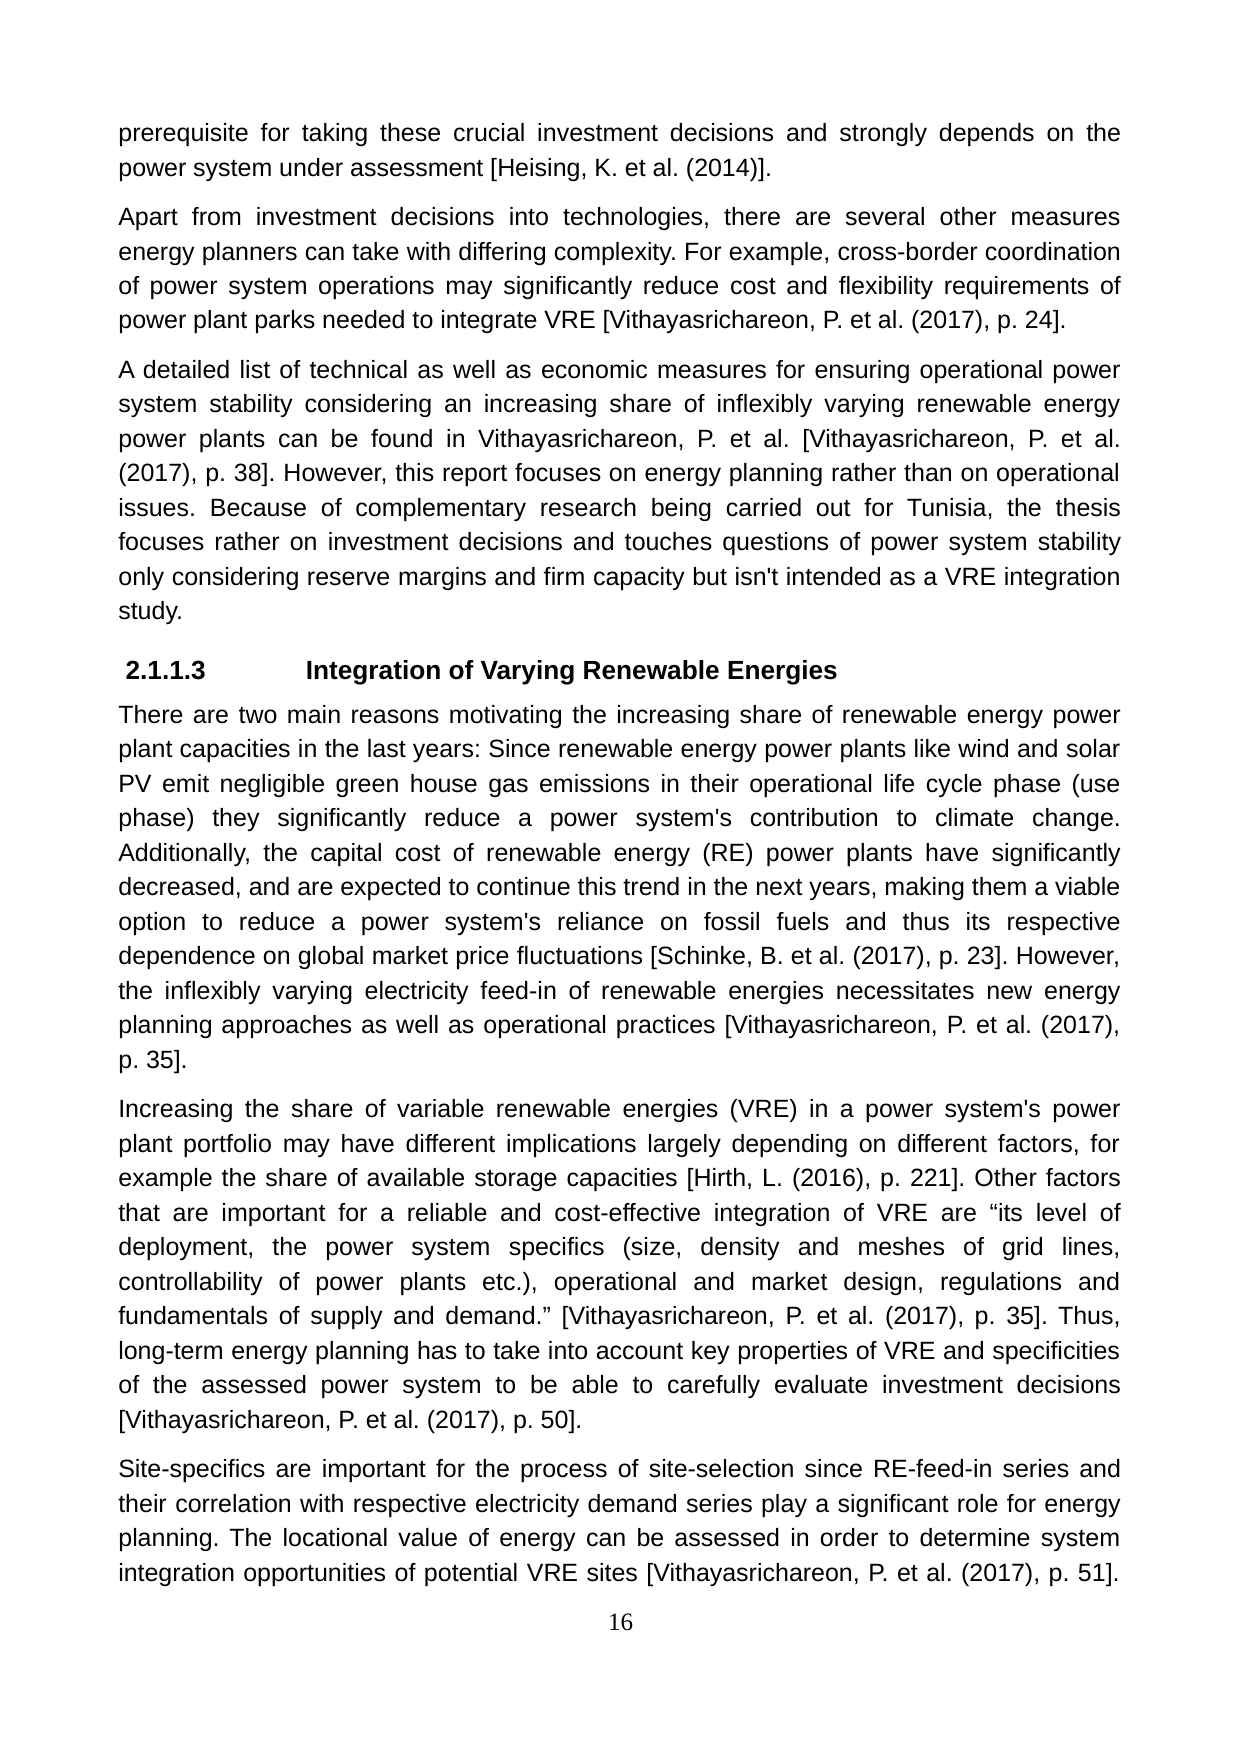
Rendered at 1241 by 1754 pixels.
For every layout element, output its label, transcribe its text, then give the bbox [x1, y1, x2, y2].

text prerequisite for taking these crucial investment decisions and strongly depends on the power system under assessment [Heising, K. et al. (2014)]. [118, 118, 1122, 181]
subtitle Integration of Varying Renewable Energies [118, 655, 1122, 685]
text Apart from investment decisions into technologies, there are several other measures energy planners can take with differing complexity. For example, cross-border coordination of power system operations may significantly reduce cost and flexibility requirements of power plant parks needed to integrate VRE [Vithayasrichareon, P. et al. (2017), p. 24]. [118, 202, 1122, 334]
text Increasing the share of variable renewable energies (VRE) in a power system's power plant portfolio may have different implications largely depending on different factors, for example the share of available storage capacities [Hirth, L. (2016), p. 221]. Other factors that are important for a reliable and cost-effective integration of VRE are “its level of deployment, the power system specifics (size, density and meshes of grid lines, controllability of power plants etc.), operational and market design, regulations and fundamentals of supply and demand.” [Vithayasrichareon, P. et al. (2017), p. 35]. Thus, long-term energy planning has to take into account key properties of VRE and specificities of the assessed power system to be able to carefully evaluate investment decisions [Vithayasrichareon, P. et al. (2017), p. 50]. [118, 1094, 1122, 1433]
text Site-specifics are important for the process of site-selection since RE-feed-in series and their correlation with respective electricity demand series play a significant role for energy planning. The locational value of energy can be assessed in order to determine system integration opportunities of potential VRE sites [Vithayasrichareon, P. et al. (2017), p. 51]. [118, 1454, 1122, 1586]
text There are two main reasons motivating the increasing share of renewable energy power plant capacities in the last years: Since renewable energy power plants like wind and solar PV emit negligible green house gas emissions in their operational life cycle phase (use phase) they significantly reduce a power system's contribution to climate change. Additionally, the capital cost of renewable energy (RE) power plants have significantly decreased, and are expected to continue this trend in the next years, making them a viable option to reduce a power system's reliance on fossil fuels and thus its respective dependence on global market price fluctuations [Schinke, B. et al. (2017), p. 23]. However, the inflexibly varying electricity feed-in of renewable energies necessitates new energy planning approaches as well as operational practices [Vithayasrichareon, P. et al. (2017), p. 35]. [118, 700, 1122, 1073]
text A detailed list of technical as well as economic measures for ensuring operational power system stability considering an increasing share of inflexibly varying renewable energy power plants can be found in Vithayasrichareon, P. et al. [Vithayasrichareon, P. et al.(2017), p. 38]. However, this report focuses on energy planning rather than on operational issues. Because of complementary research being carried out for Tunisia, the thesis focuses rather on investment decisions and touches questions of power system stability only considering reserve margins and firm capacity but isn't intended as a VRE integration study. [118, 355, 1122, 625]
